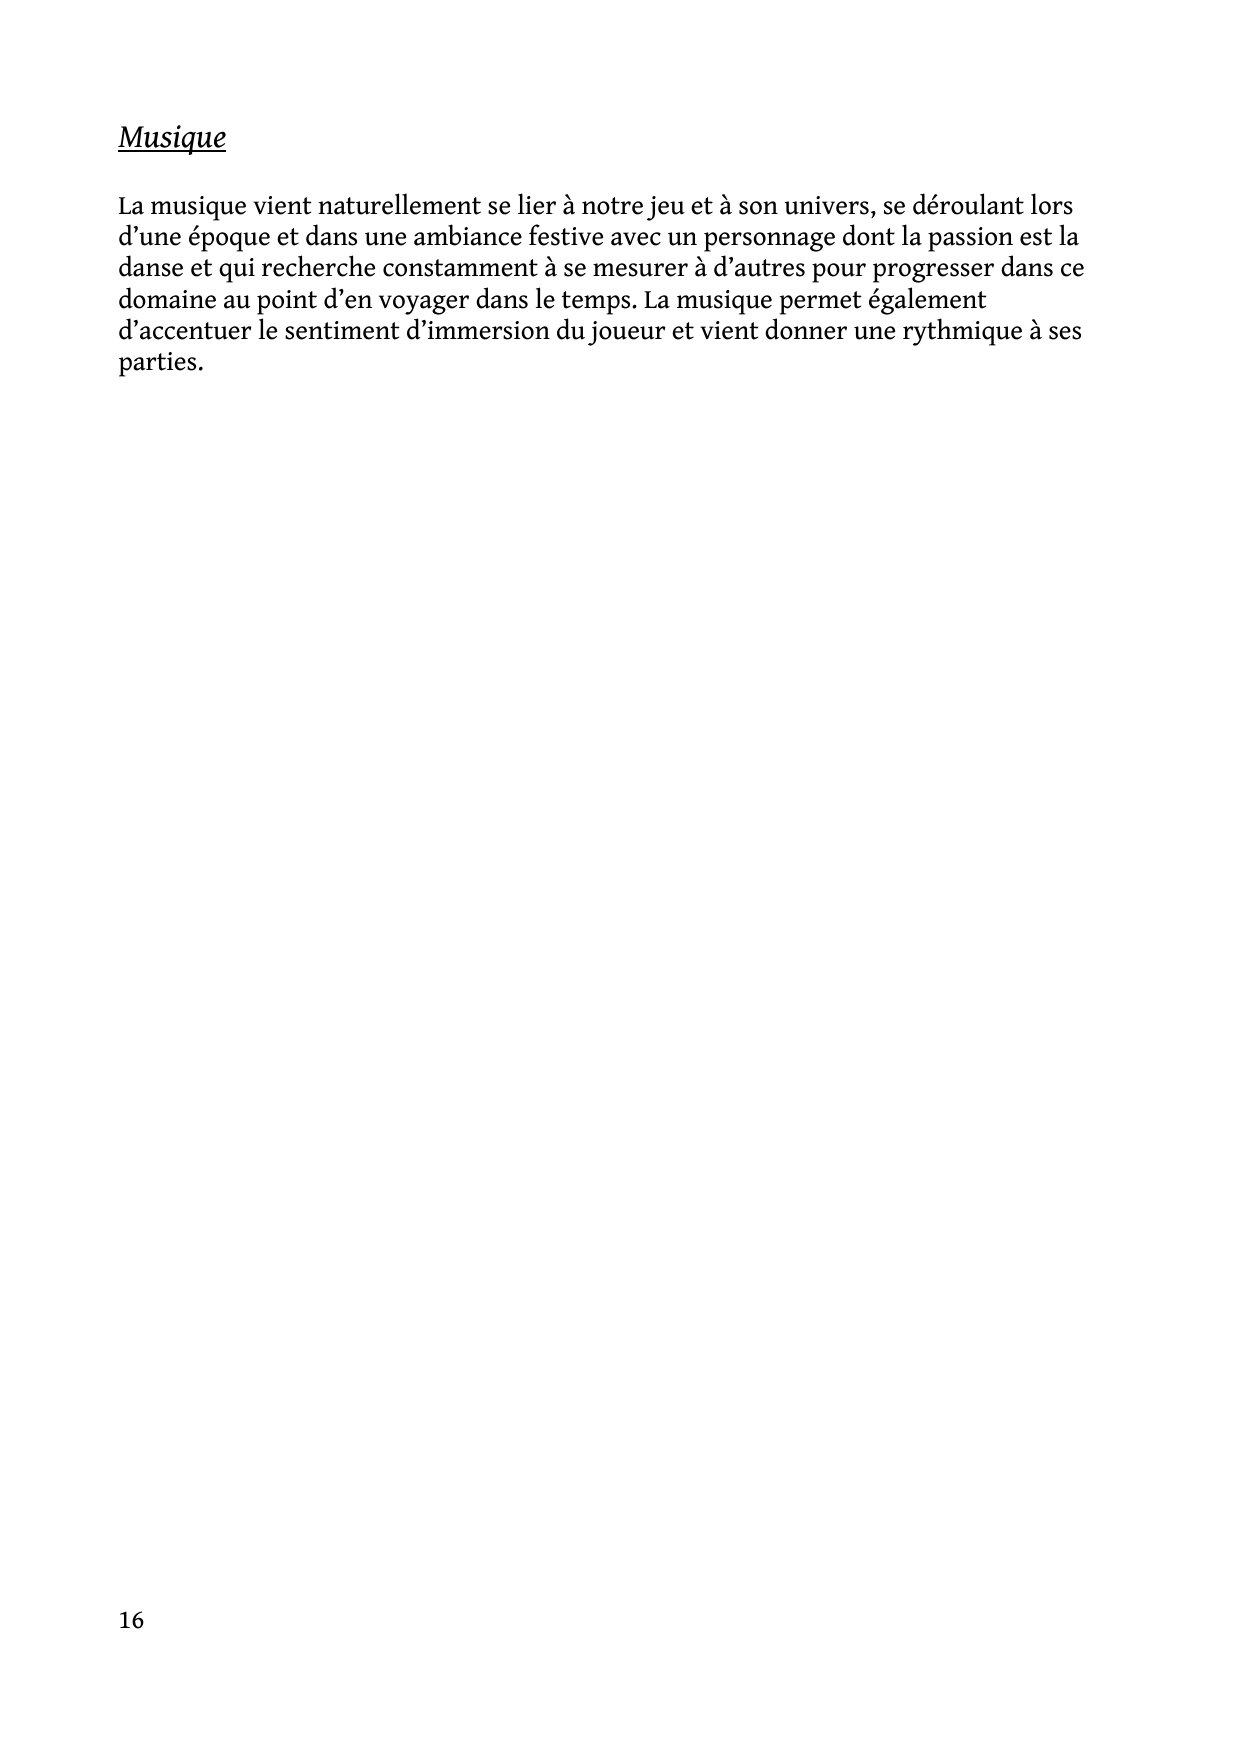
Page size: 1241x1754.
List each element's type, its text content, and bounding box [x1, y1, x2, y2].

text Musique [118, 118, 1122, 157]
text La musique vient naturellement se lier à notre jeu et à son univers, se déroulant lors d’une époque et dans une ambiance festive avec un personnage dont la passion est la danse et qui recherche constamment à se mesurer à d’autres pour progresser dans ce domaine au point d’en voyager dans le temps. La musique permet également d’accentuer le sentiment d’immersion du joueur et vient donner une rythmique à ses parties. [118, 190, 1122, 378]
